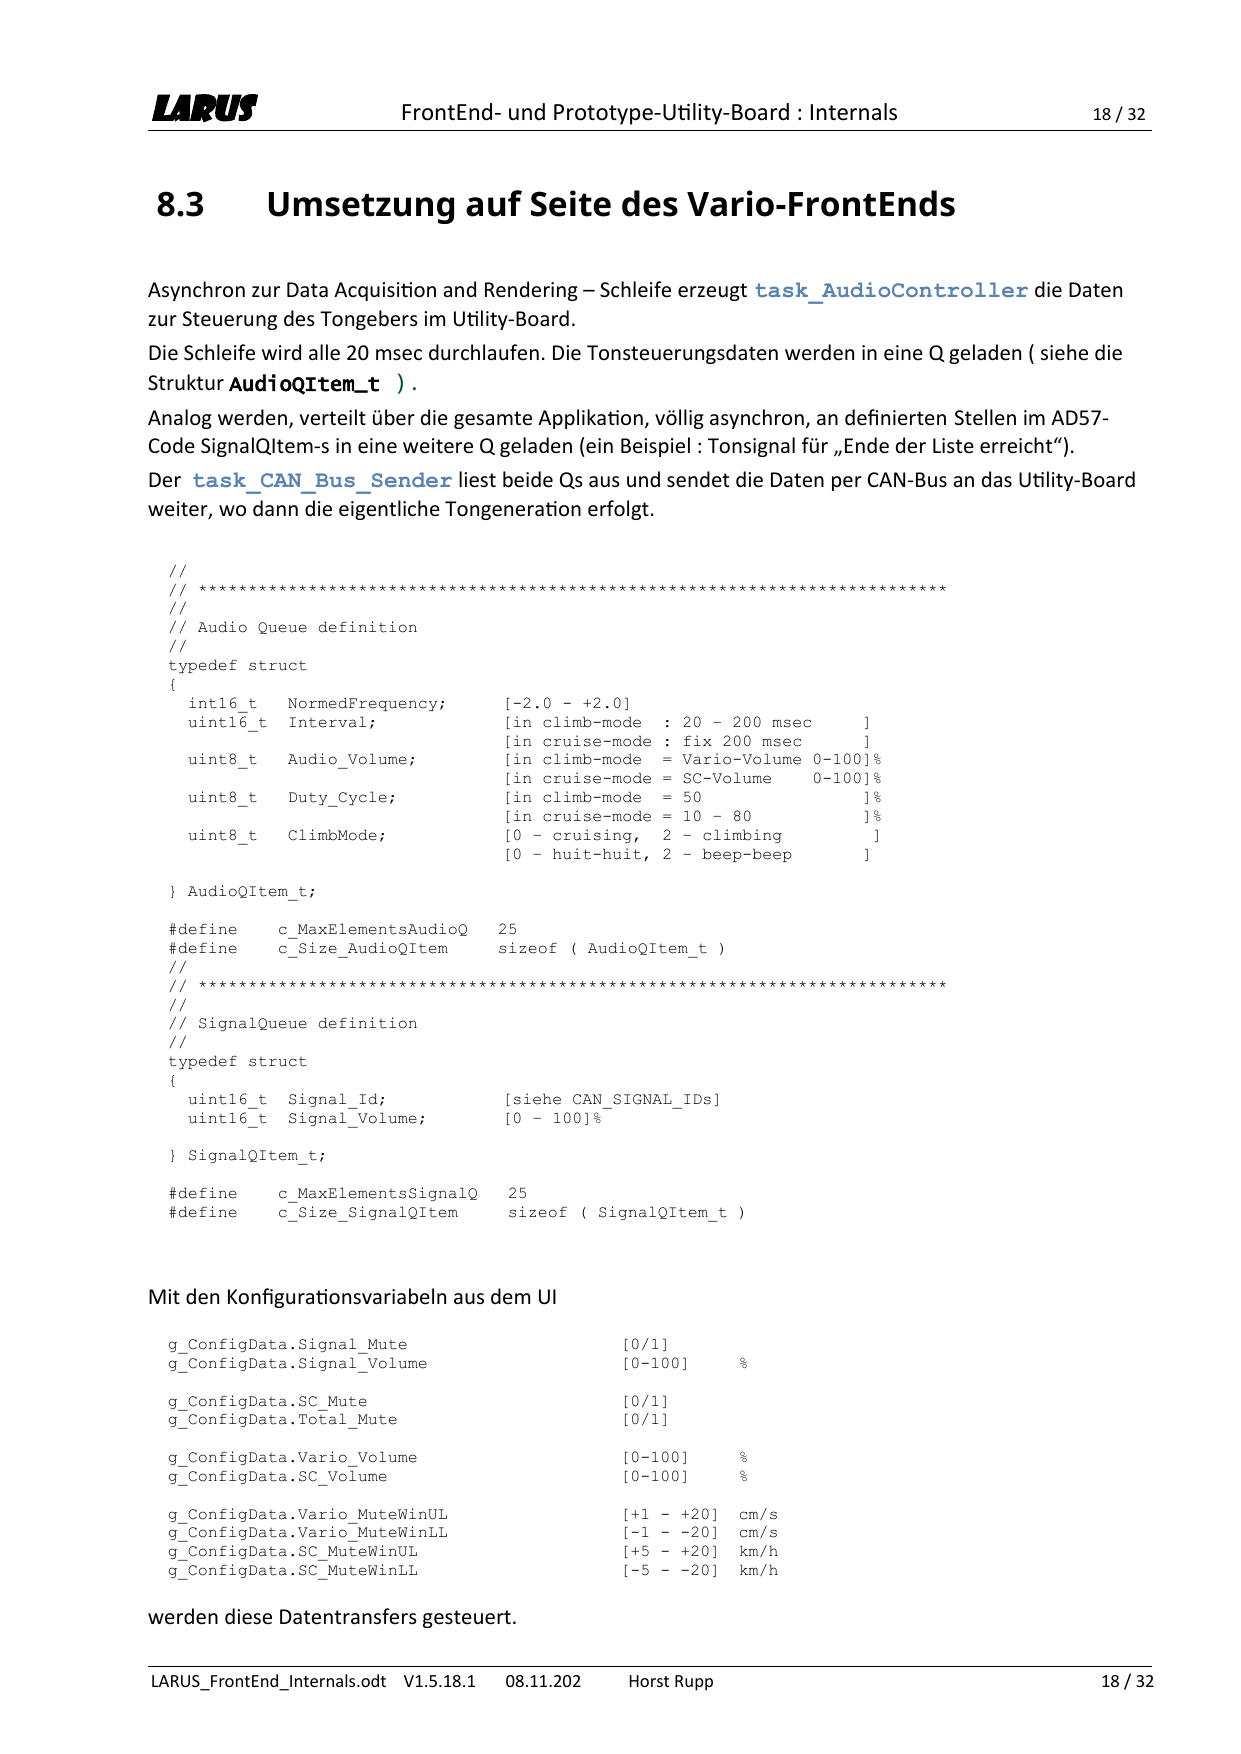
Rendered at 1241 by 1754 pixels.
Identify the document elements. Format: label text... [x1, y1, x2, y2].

text g_ConfigData.Vario_MuteWinLL [-1 - -20] cm/s [148, 1524, 1152, 1543]
text werden diese Datentransfers gesteuert. [148, 1602, 1152, 1630]
text // SignalQueue definition [148, 1015, 1152, 1034]
text uint16_t Signal_Volume; [0 – 100]% [148, 1109, 1152, 1128]
text g_ConfigData.Signal_Volume [0-100] % [148, 1354, 1152, 1373]
text g_ConfigData.Total_Mute [0/1] [148, 1411, 1152, 1430]
text // [148, 1034, 1152, 1053]
text Analog werden, verteilt über die gesamte Applikation, völlig asynchron, an definierten Stellen im AD57-Code SignalQItem-s in eine weitere Q geladen (ein Beispiel : Tonsignal für „Ende der Liste erreicht“). [148, 403, 1152, 459]
text uint16_t Signal_Id; [siehe CAN_SIGNAL_IDs] [148, 1090, 1152, 1109]
text // [148, 958, 1152, 977]
subtitle Umsetzung auf Seite des Vario-FrontEnds [148, 168, 1152, 226]
text g_ConfigData.SC_Volume [0-100] % [148, 1467, 1152, 1486]
text [in cruise-mode = SC-Volume 0-100]% [148, 770, 1152, 789]
text uint16_t Interval; [in climb-mode : 20 – 200 msec ] [148, 713, 1152, 732]
text } SignalQItem_t; [148, 1147, 1152, 1166]
text #define c_Size_AudioQItem sizeof ( AudioQItem_t ) [148, 939, 1152, 958]
text [0 – huit-huit, 2 – beep-beep ] [148, 845, 1152, 864]
text Der task_CAN_Bus_Sender liest beide Qs aus und sendet die Daten per CAN-Bus an das Utility-Board weiter, wo dann die eigentliche Tongeneration erfolgt. [148, 465, 1152, 522]
text #define c_Size_SignalQItem sizeof ( SignalQItem_t ) [148, 1203, 1152, 1222]
text // [148, 562, 1152, 581]
text // *************************************************************************** [148, 977, 1152, 996]
text uint8_t Duty_Cycle; [in climb-mode = 50 ]% [148, 789, 1152, 807]
text Die Schleife wird alle 20 msec durchlaufen. Die Tonsteuerungsdaten werden in eine Q geladen ( siehe die Struktur AudioQItem_t ). [148, 338, 1152, 397]
text } AudioQItem_t; [148, 883, 1152, 902]
text g_ConfigData.SC_MuteWinLL [-5 - -20] km/h [148, 1562, 1152, 1581]
text Mit den Konfigurationsvariabeln aus dem UI [148, 1282, 1152, 1310]
text g_ConfigData.SC_Mute [0/1] [148, 1392, 1152, 1411]
text int16_t NormedFrequency; [-2.0 - +2.0] [148, 694, 1152, 713]
text g_ConfigData.Vario_Volume [0-100] % [148, 1449, 1152, 1467]
text // [148, 600, 1152, 619]
text typedef struct [148, 1053, 1152, 1071]
text #define c_MaxElementsSignalQ 25 [148, 1184, 1152, 1203]
text #define c_MaxElementsAudioQ 25 [148, 921, 1152, 939]
text [in cruise-mode = 10 – 80 ]% [148, 807, 1152, 826]
text // *************************************************************************** [148, 581, 1152, 600]
text g_ConfigData.SC_MuteWinUL [+5 - +20] km/h [148, 1543, 1152, 1562]
text g_ConfigData.Vario_MuteWinUL [+1 - +20] cm/s [148, 1505, 1152, 1524]
text Asynchron zur Data Acquisition and Rendering – Schleife erzeugt task_AudioController die Daten zur Steuerung des Tongebers im Utility-Board. [148, 275, 1152, 332]
text typedef struct [148, 657, 1152, 676]
text // Audio Queue definition [148, 619, 1152, 638]
text { [148, 1071, 1152, 1090]
text // [148, 638, 1152, 657]
text [in cruise-mode : fix 200 msec ] [148, 732, 1152, 751]
text g_ConfigData.Signal_Mute [0/1] [148, 1332, 1152, 1354]
text uint8_t ClimbMode; [0 – cruising, 2 – climbing ] [148, 826, 1152, 845]
text { [148, 676, 1152, 694]
text // [148, 996, 1152, 1015]
text uint8_t Audio_Volume; [in climb-mode = Vario-Volume 0-100]% [148, 751, 1152, 770]
